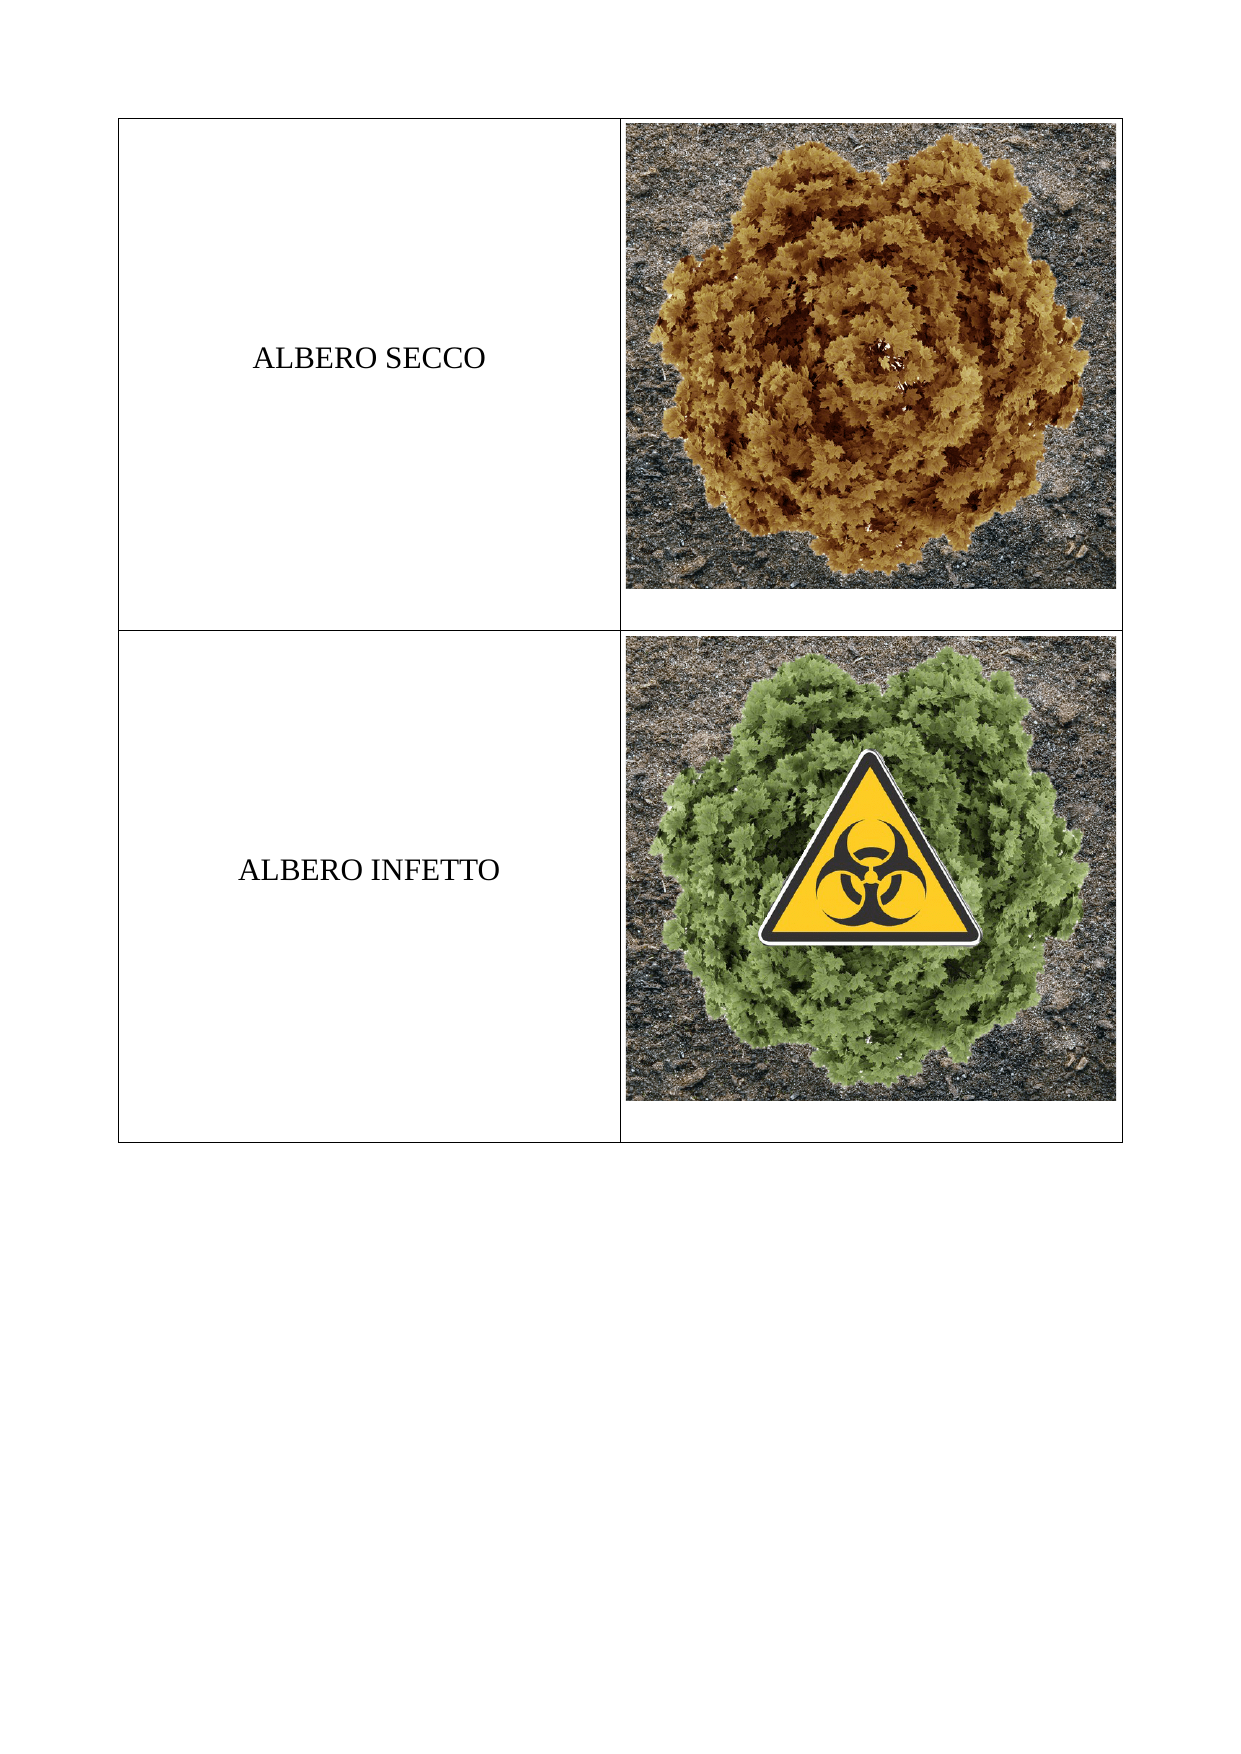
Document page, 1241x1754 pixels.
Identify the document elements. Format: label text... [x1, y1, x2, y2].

table_cell ALBERO INFETTO [119, 631, 620, 1142]
table_cell [621, 119, 1122, 630]
table_cell [621, 631, 1122, 1142]
picture [625, 123, 1117, 589]
picture [625, 636, 1117, 1101]
table_cell ALBERO SECCO [119, 119, 620, 630]
